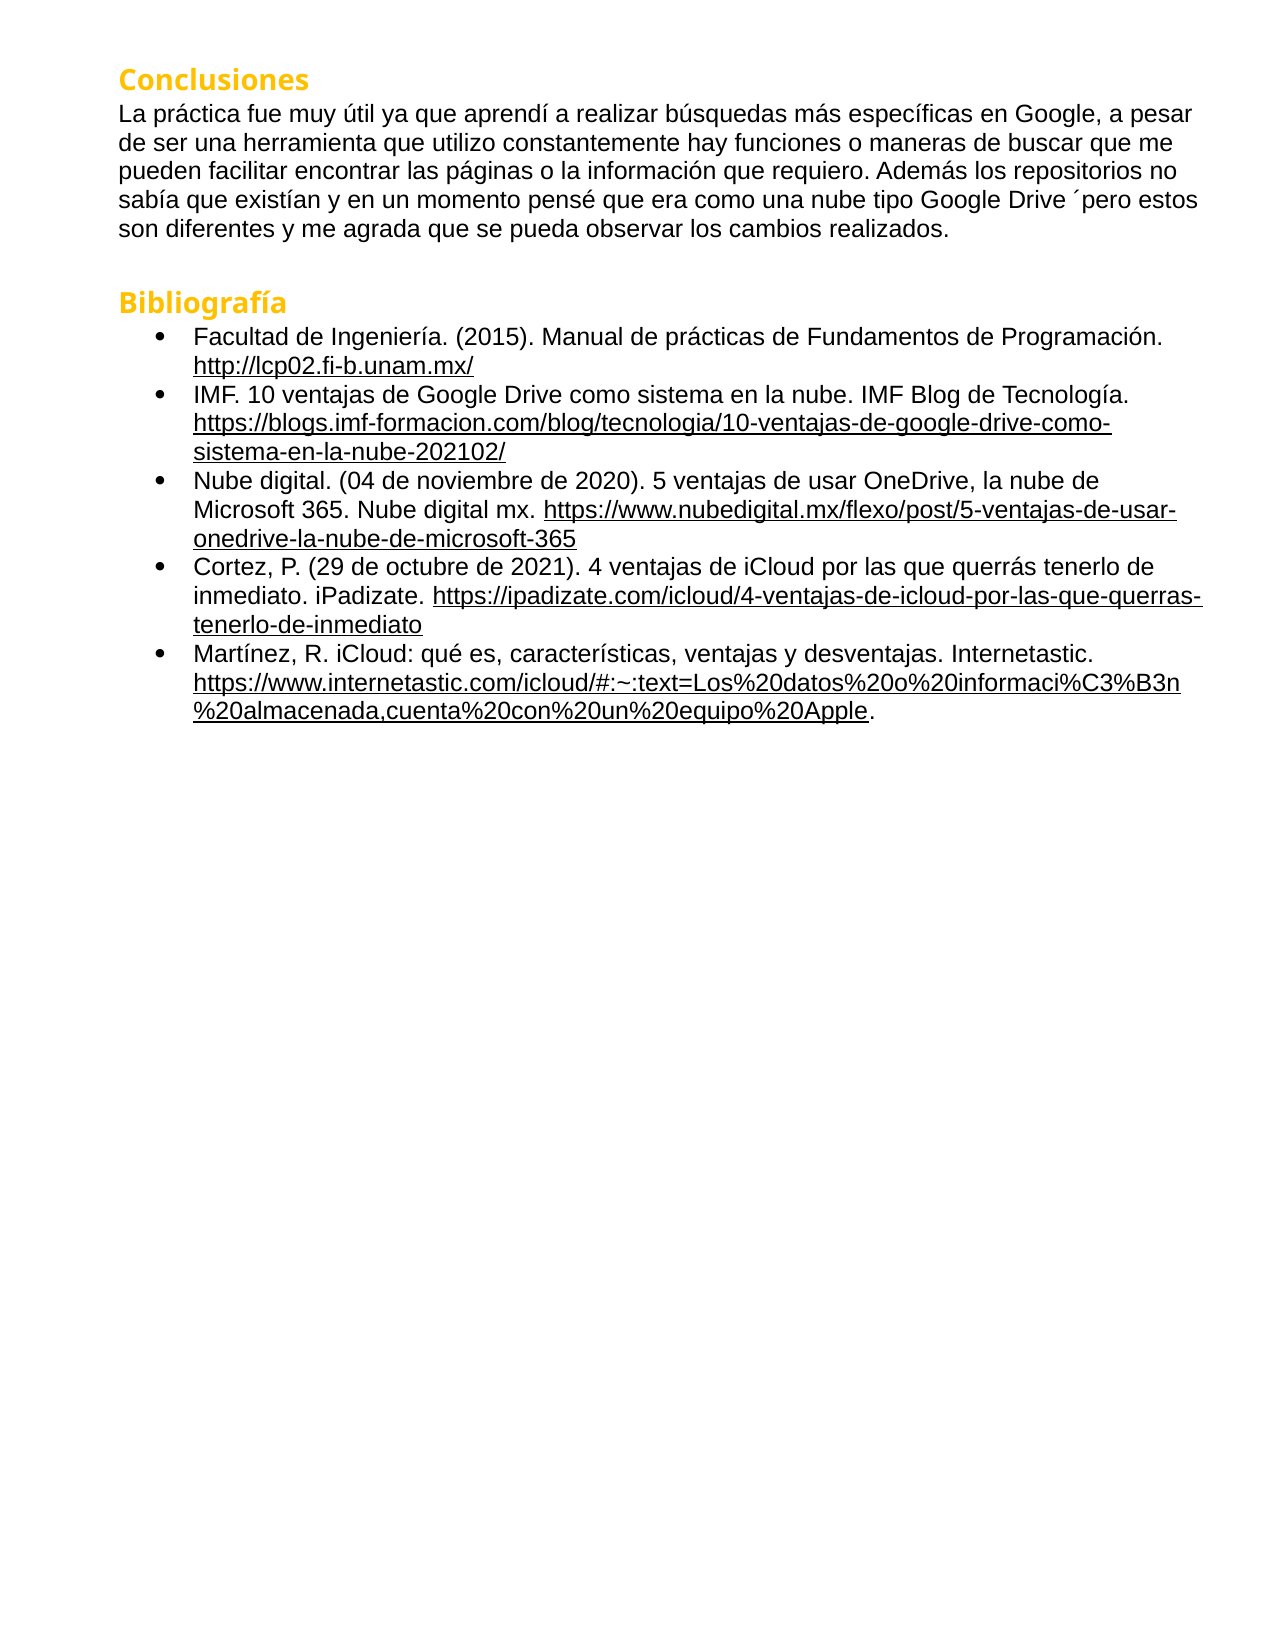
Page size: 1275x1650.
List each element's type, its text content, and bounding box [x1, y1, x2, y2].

list Nube digital. (04 de noviembre de 2020). 5 ventajas de usar OneDrive, la nube de Microsoft 365. Nube digital mx. https://www.nubedigital.mx/flexo/post/5-ventajas-de-usar-onedrive-la-nube-de-microsoft-365 [156, 466, 1205, 552]
list IMF. 10 ventajas de Google Drive como sistema en la nube. IMF Blog de Tecnología. https://blogs.imf-formacion.com/blog/tecnologia/10-ventajas-de-google-drive-como-sistema-en-la-nube-202102/ [156, 379, 1205, 466]
text Bibliografía [118, 282, 1205, 322]
list Facultad de Ingeniería. (2015). Manual de prácticas de Fundamentos de Programación. http://lcp02.fi-b.unam.mx/ [156, 322, 1205, 379]
text Conclusiones [118, 59, 1205, 99]
text La práctica fue muy útil ya que aprendí a realizar búsquedas más específicas en Google, a pesar de ser una herramienta que utilizo constantemente hay funciones o maneras de buscar que me pueden facilitar encontrar las páginas o la información que requiero. Además los repositorios no sabía que existían y en un momento pensé que era como una nube tipo Google Drive ´pero estos son diferentes y me agrada que se pueda observar los cambios realizados. [118, 99, 1205, 243]
list Cortez, P. (29 de octubre de 2021). 4 ventajas de iCloud por las que querrás tenerlo de inmediato. iPadizate. https://ipadizate.com/icloud/4-ventajas-de-icloud-por-las-que-querras-tenerlo-de-inmediato [156, 552, 1205, 639]
list Martínez, R. iCloud: qué es, características, ventajas y desventajas. Internetastic. https://www.internetastic.com/icloud/#:~:text=Los%20datos%20o%20informaci%C3%B3n%20almacenada,cuenta%20con%20un%20equipo%20Apple. [156, 639, 1205, 725]
